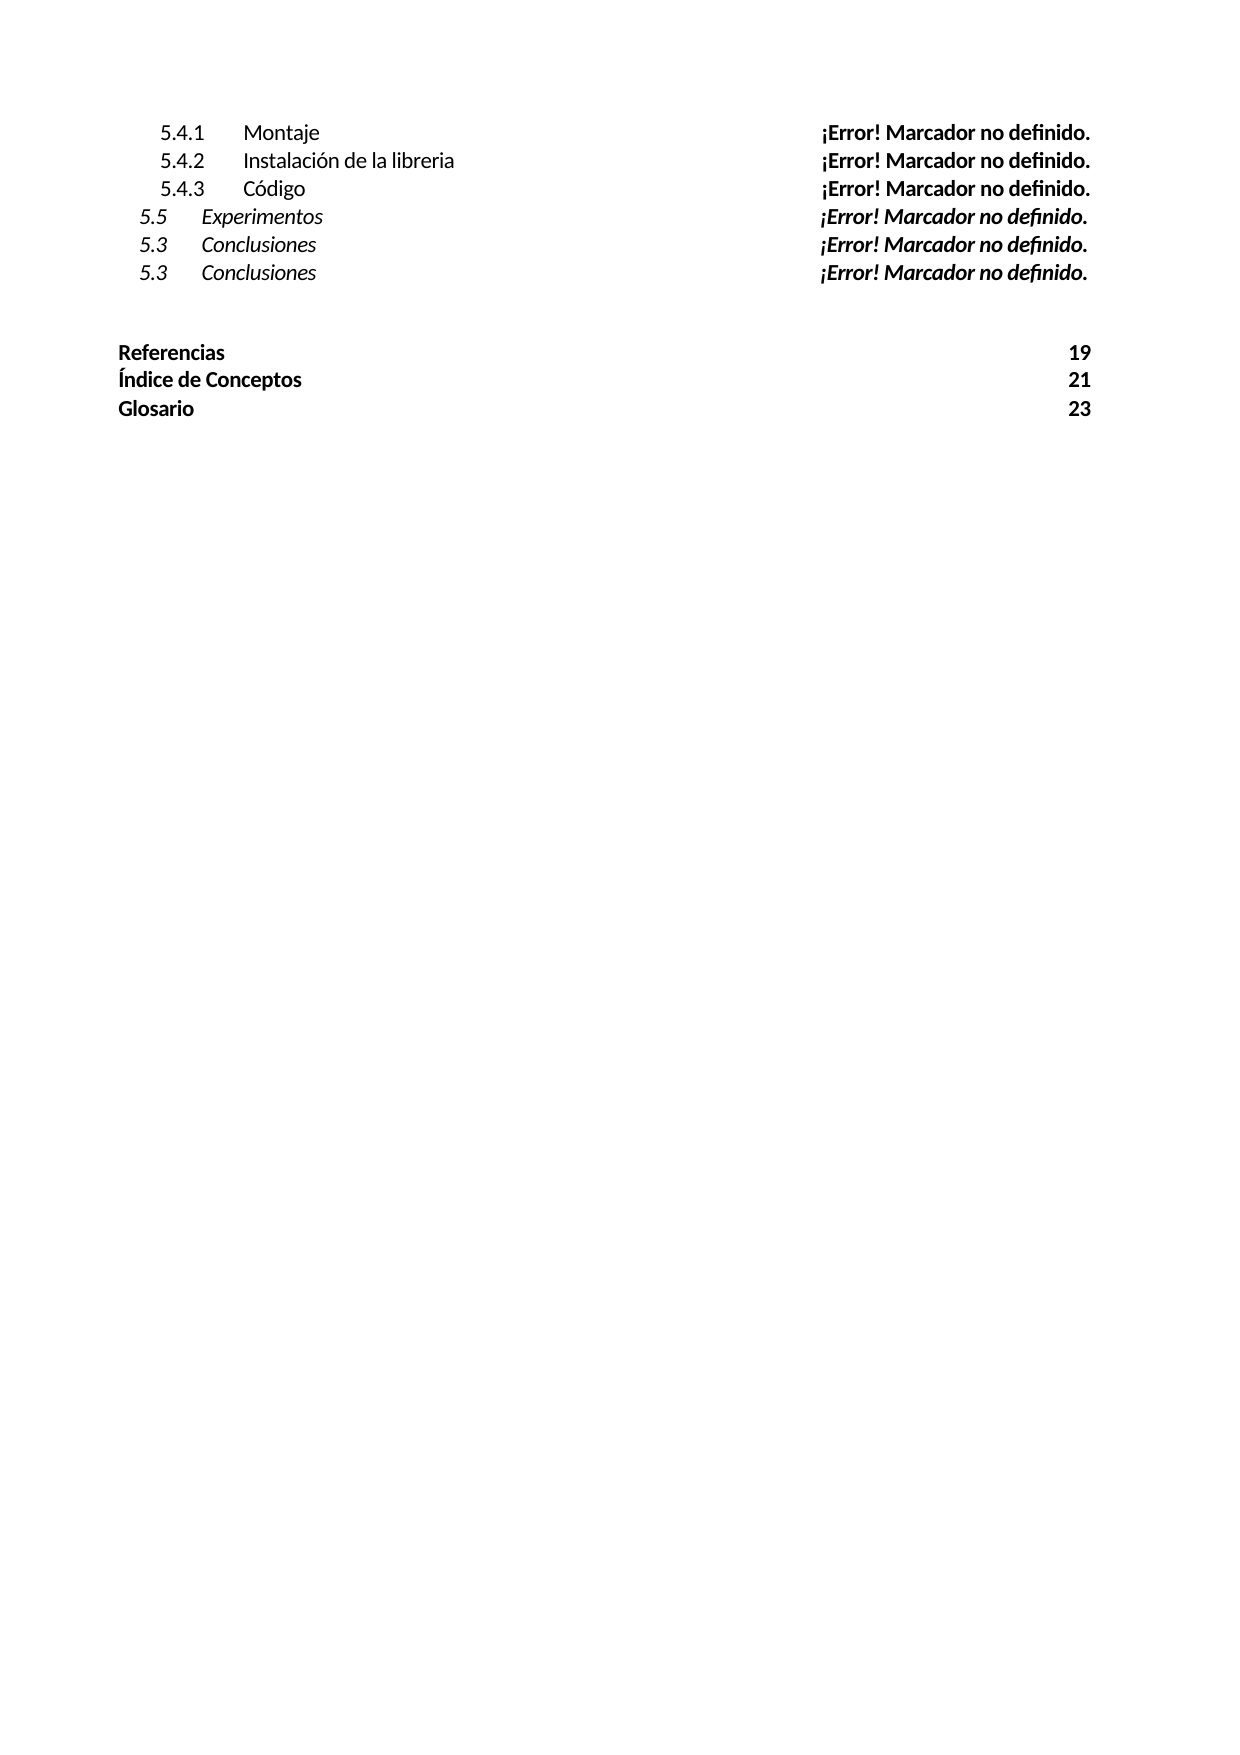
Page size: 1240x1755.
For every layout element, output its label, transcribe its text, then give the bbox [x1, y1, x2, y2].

text 5.4.2 Instalación de la libreria ¡Error! Marcador no definido. [160, 146, 1121, 174]
text Referencias 19 [118, 338, 1121, 366]
text 5.5 Experimentos ¡Error! Marcador no definido. [139, 202, 1121, 230]
text 5.4.1 Montaje ¡Error! Marcador no definido. [160, 118, 1121, 146]
text 5.3 Conclusiones ¡Error! Marcador no definido. [139, 230, 1121, 258]
text 5.4.3 Código ¡Error! Marcador no definido. [160, 174, 1121, 202]
text 5.3 Conclusiones ¡Error! Marcador no definido. [139, 258, 1121, 286]
text Glosario 23 [118, 394, 1121, 422]
text Índice de Conceptos 21 [118, 366, 1121, 394]
